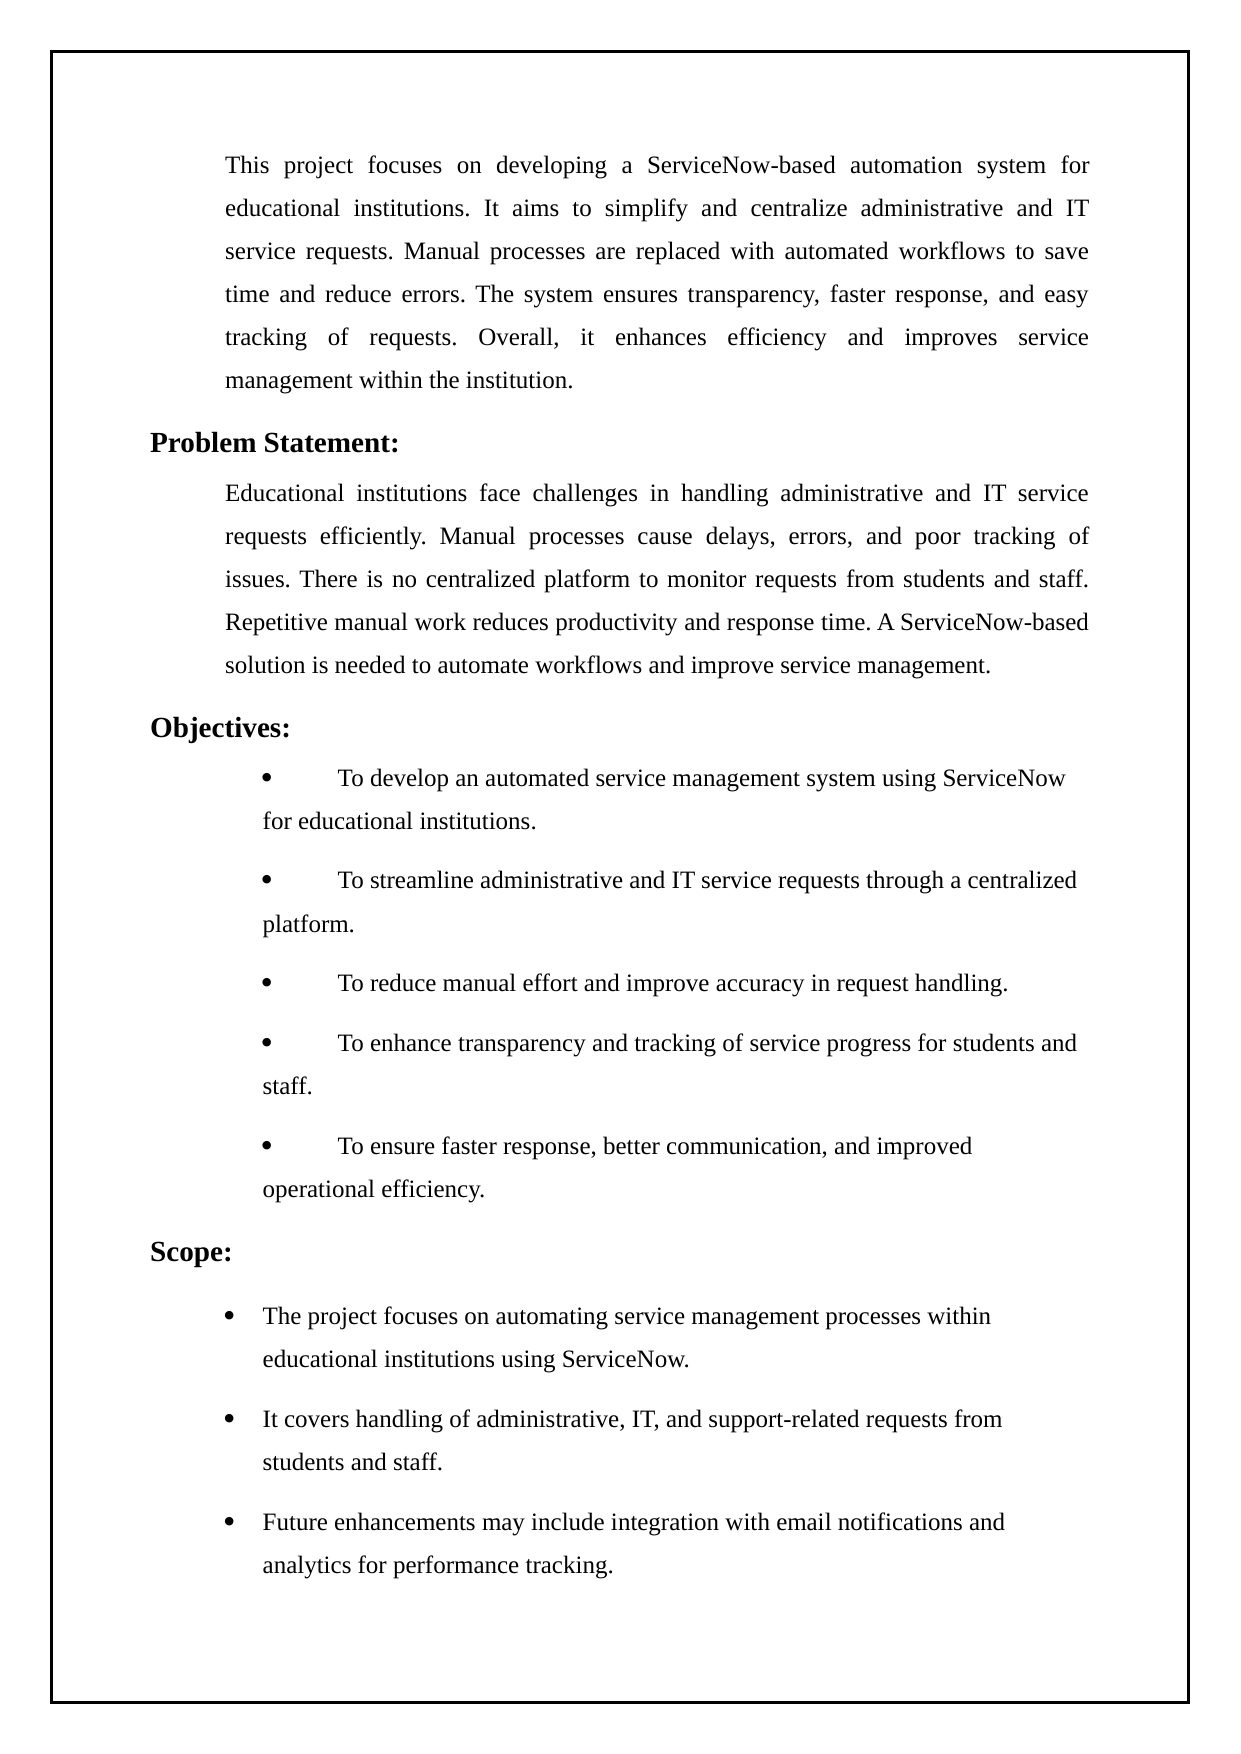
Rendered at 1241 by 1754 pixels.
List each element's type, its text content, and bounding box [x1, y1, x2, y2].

list To streamline administrative and IT service requests through a centralized platform. [262, 866, 1090, 937]
list To develop an automated service management system using ServiceNow for educational institutions. [262, 763, 1090, 834]
list To ensure faster response, better communication, and improved operational efficiency. [262, 1131, 1090, 1203]
list The project focuses on automating service management processes within educational institutions using ServiceNow. [225, 1301, 1090, 1373]
text Problem Statement: [150, 425, 1090, 459]
text Objectives: [150, 710, 1090, 744]
list Future enhancements may include integration with email notifications and analytics for performance tracking. [225, 1507, 1090, 1579]
text Educational institutions face challenges in handling administrative and IT service requests efficiently. Manual processes cause delays, errors, and poor tracking of issues. There is no centralized platform to monitor requests from students and staff. Repetitive manual work reduces productivity and response time. A ServiceNow-based solution is needed to automate workflows and improve service management. [225, 478, 1090, 679]
text This project focuses on developing a ServiceNow-based automation system for educational institutions. It aims to simplify and centralize administrative and IT service requests. Manual processes are replaced with automated workflows to save time and reduce errors. The system ensures transparency, faster response, and easy tracking of requests. Overall, it enhances efficiency and improves service management within the institution. [225, 150, 1090, 394]
list To reduce manual effort and improve accuracy in request handling. [262, 968, 1090, 997]
list It covers handling of administrative, IT, and support-related requests from students and staff. [225, 1404, 1090, 1476]
text Scope: [150, 1234, 1090, 1268]
list To enhance transparency and tracking of service progress for students and staff. [262, 1028, 1090, 1100]
